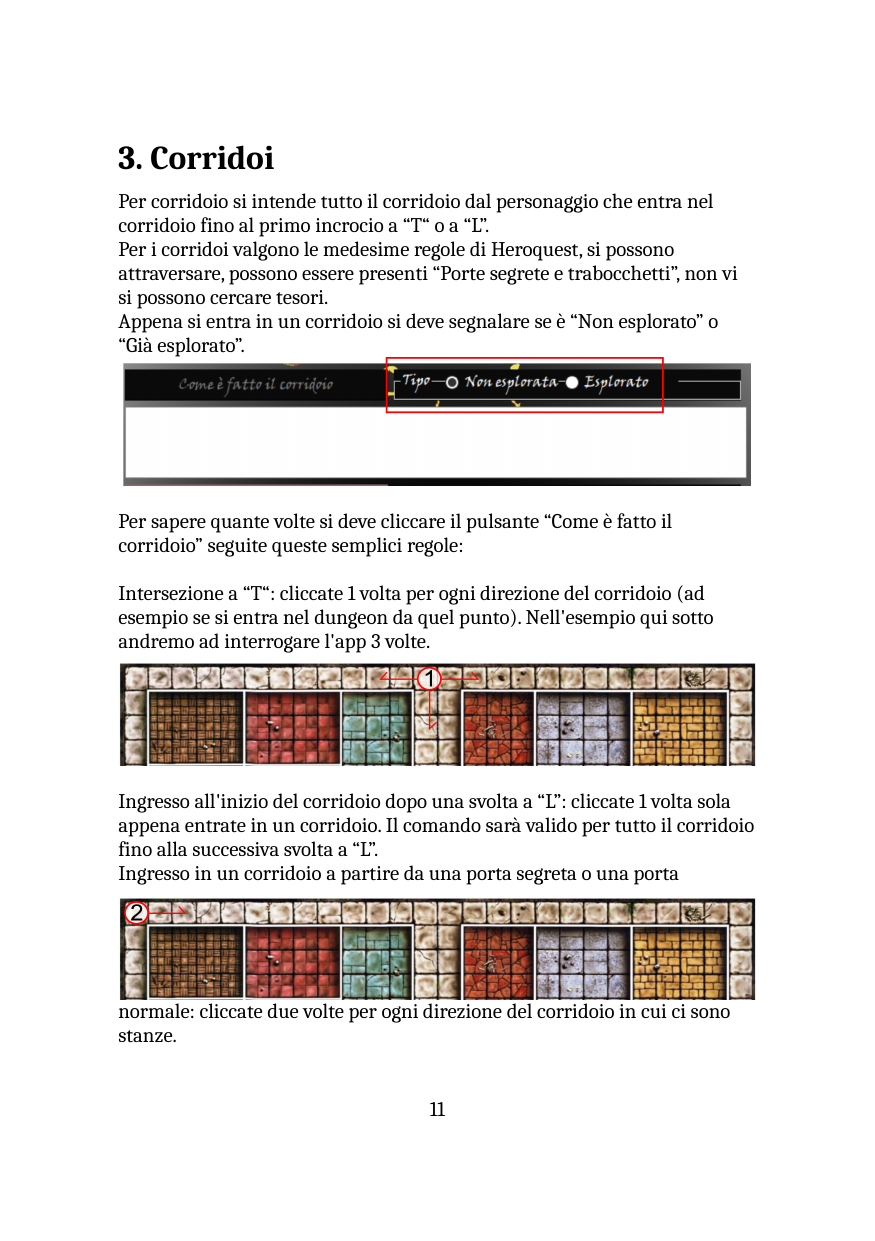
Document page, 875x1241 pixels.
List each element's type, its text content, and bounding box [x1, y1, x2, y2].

picture [118, 897, 756, 1000]
subtitle 3. Corridoi [118, 139, 756, 177]
text Ingresso in un corridoio a partire da una porta segreta o una porta [118, 861, 756, 897]
text Per i corridoi valgono le medesime regole di Heroquest, si possono attraversare, possono essere presenti “Porte segrete e trabocchetti”, non vi si possono cercare tesori. [118, 238, 756, 310]
text Per corridoio si intende tutto il corridoio dal personaggio che entra nel corridoio fino al primo incrocio a “T“ o a “L”. [118, 190, 756, 238]
picture [118, 662, 756, 766]
text Ingresso all'inizio del corridoio dopo una svolta a “L”: cliccate 1 volta sola appena entrate in un corridoio. Il comando sarà valido per tutto il corridoio fino alla successiva svolta a “L”. [118, 789, 756, 861]
text normale: cliccate due volte per ogni direzione del corridoio in cui ci sono stanze. [118, 1000, 756, 1048]
text Intersezione a “T“: cliccate 1 volta per ogni direzione del corridoio (ad esempio se si entra nel dungeon da quel punto). Nell'esempio qui sotto andremo ad interrogare l'app 3 volte. [118, 581, 756, 653]
text Appena si entra in un corridoio si deve segnalare se è “Non esplorato” o “Già esplorato”. [118, 310, 756, 358]
picture [123, 357, 751, 486]
text Per sapere quante volte si deve cliccare il pulsante “Come è fatto il corridoio” seguite queste semplici regole: [118, 509, 756, 557]
